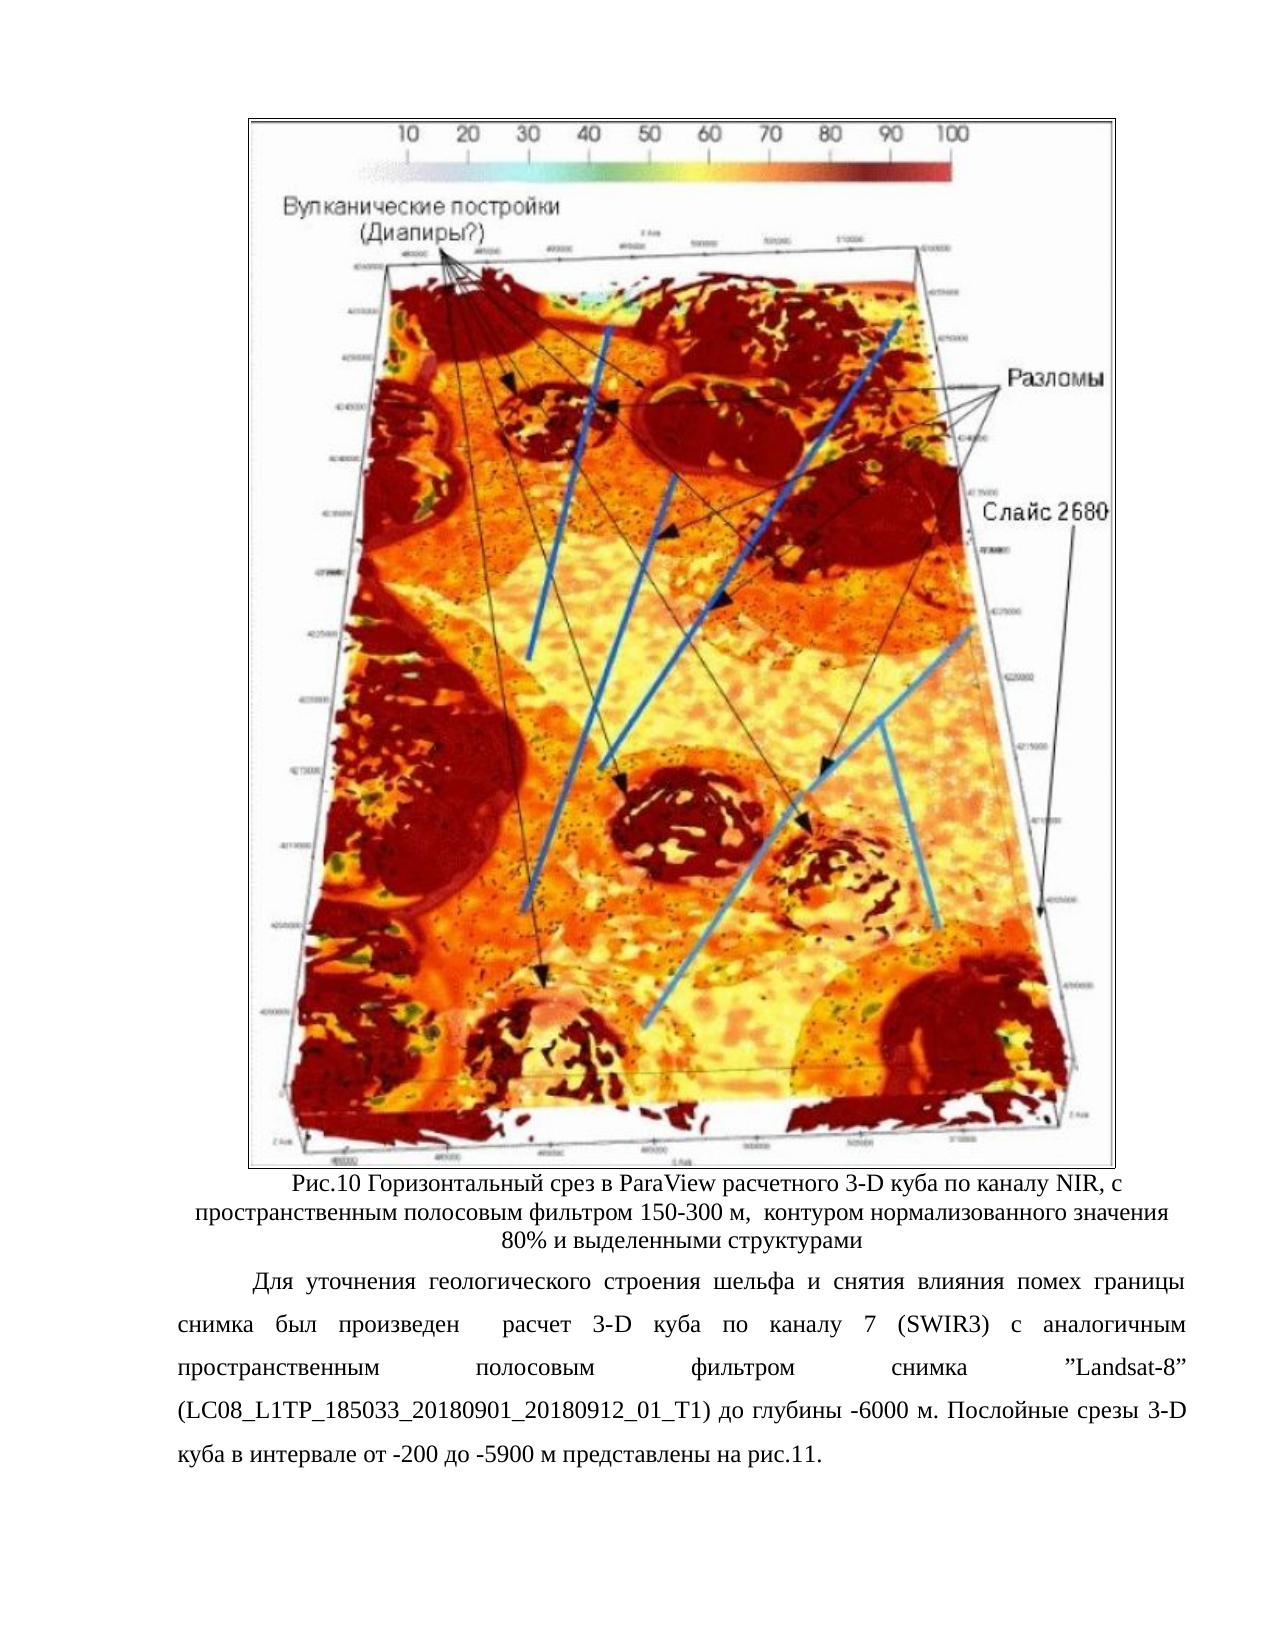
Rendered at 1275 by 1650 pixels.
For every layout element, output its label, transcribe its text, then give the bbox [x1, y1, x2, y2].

picture [251, 121, 1113, 1166]
text Рис.10 Горизонтальный срез в ParaView расчетного 3-D куба по каналу NIR, с пространственным полосовым фильтром 150-300 м, контуром нормализованного значения 80% и выделенными структурами [177, 118, 1186, 1254]
text Для уточнения геологического строения шельфа и снятия влияния помех границы снимка был произведен расчет 3-D куба по каналу 7 (SWIR3) с аналогичным пространственным полосовым фильтром снимка ”Landsat-8” (LC08_L1TP_185033_20180901_20180912_01_T1) до глубины -6000 м. Послойные срезы 3-D куба в интервале от -200 до -5900 м представлены на рис.11. [177, 1266, 1186, 1467]
